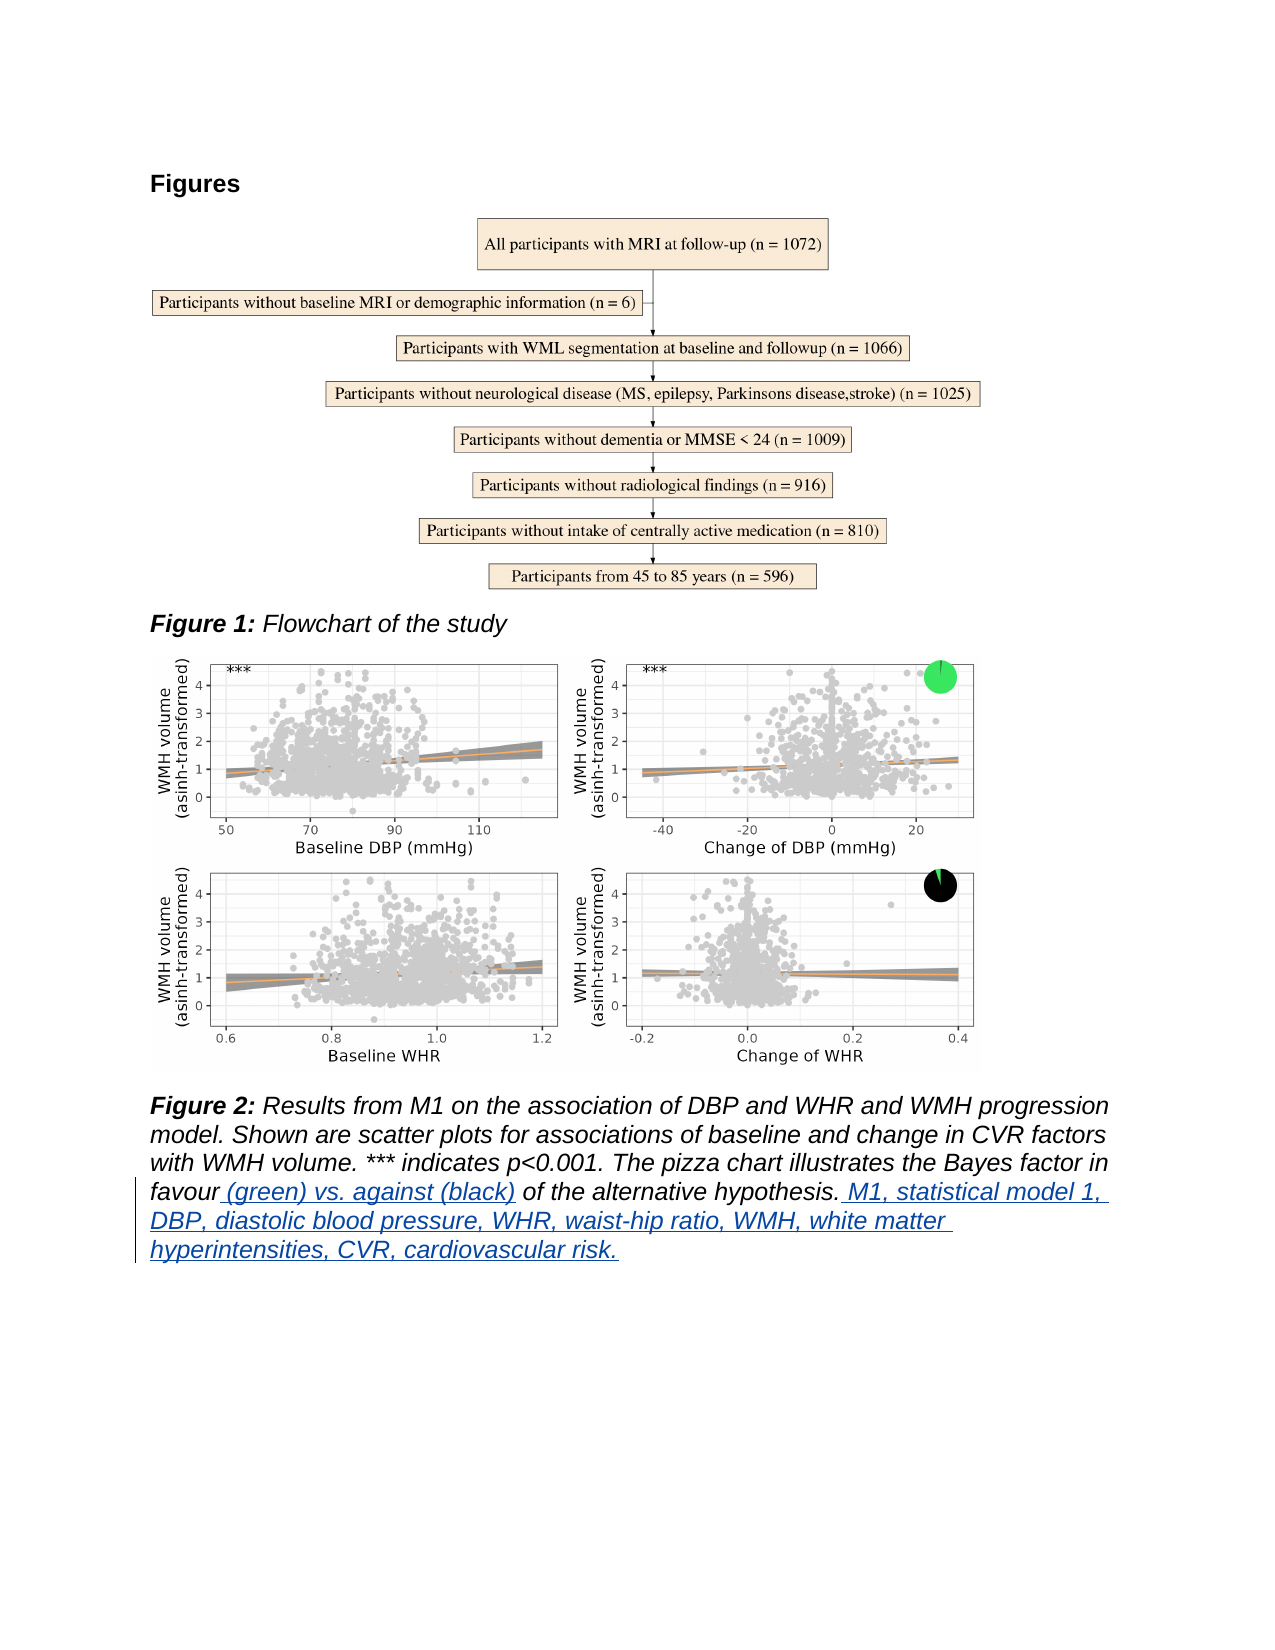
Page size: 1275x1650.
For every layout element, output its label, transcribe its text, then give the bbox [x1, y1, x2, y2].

picture [150, 216, 982, 591]
text Figure 1: Flowchart of the study [150, 609, 1125, 638]
text Figures [150, 169, 1125, 197]
picture [150, 656, 982, 1073]
text Figure 2: Results from M1 on the association of DBP and WHR and WMH progression model. Shown are scatter plots for associations of baseline and change in CVR factors with WMH volume. *** indicates p<0.001. The pizza chart illustrates the Bayes factor in favour (green) vs. against (black) of the alternative hypothesis. M1, statistical model 1, DBP, diastolic blood pressure, WHR, waist-hip ratio, WMH, white matter hyperintensities, CVR, cardiovascular risk. [150, 1091, 1125, 1263]
